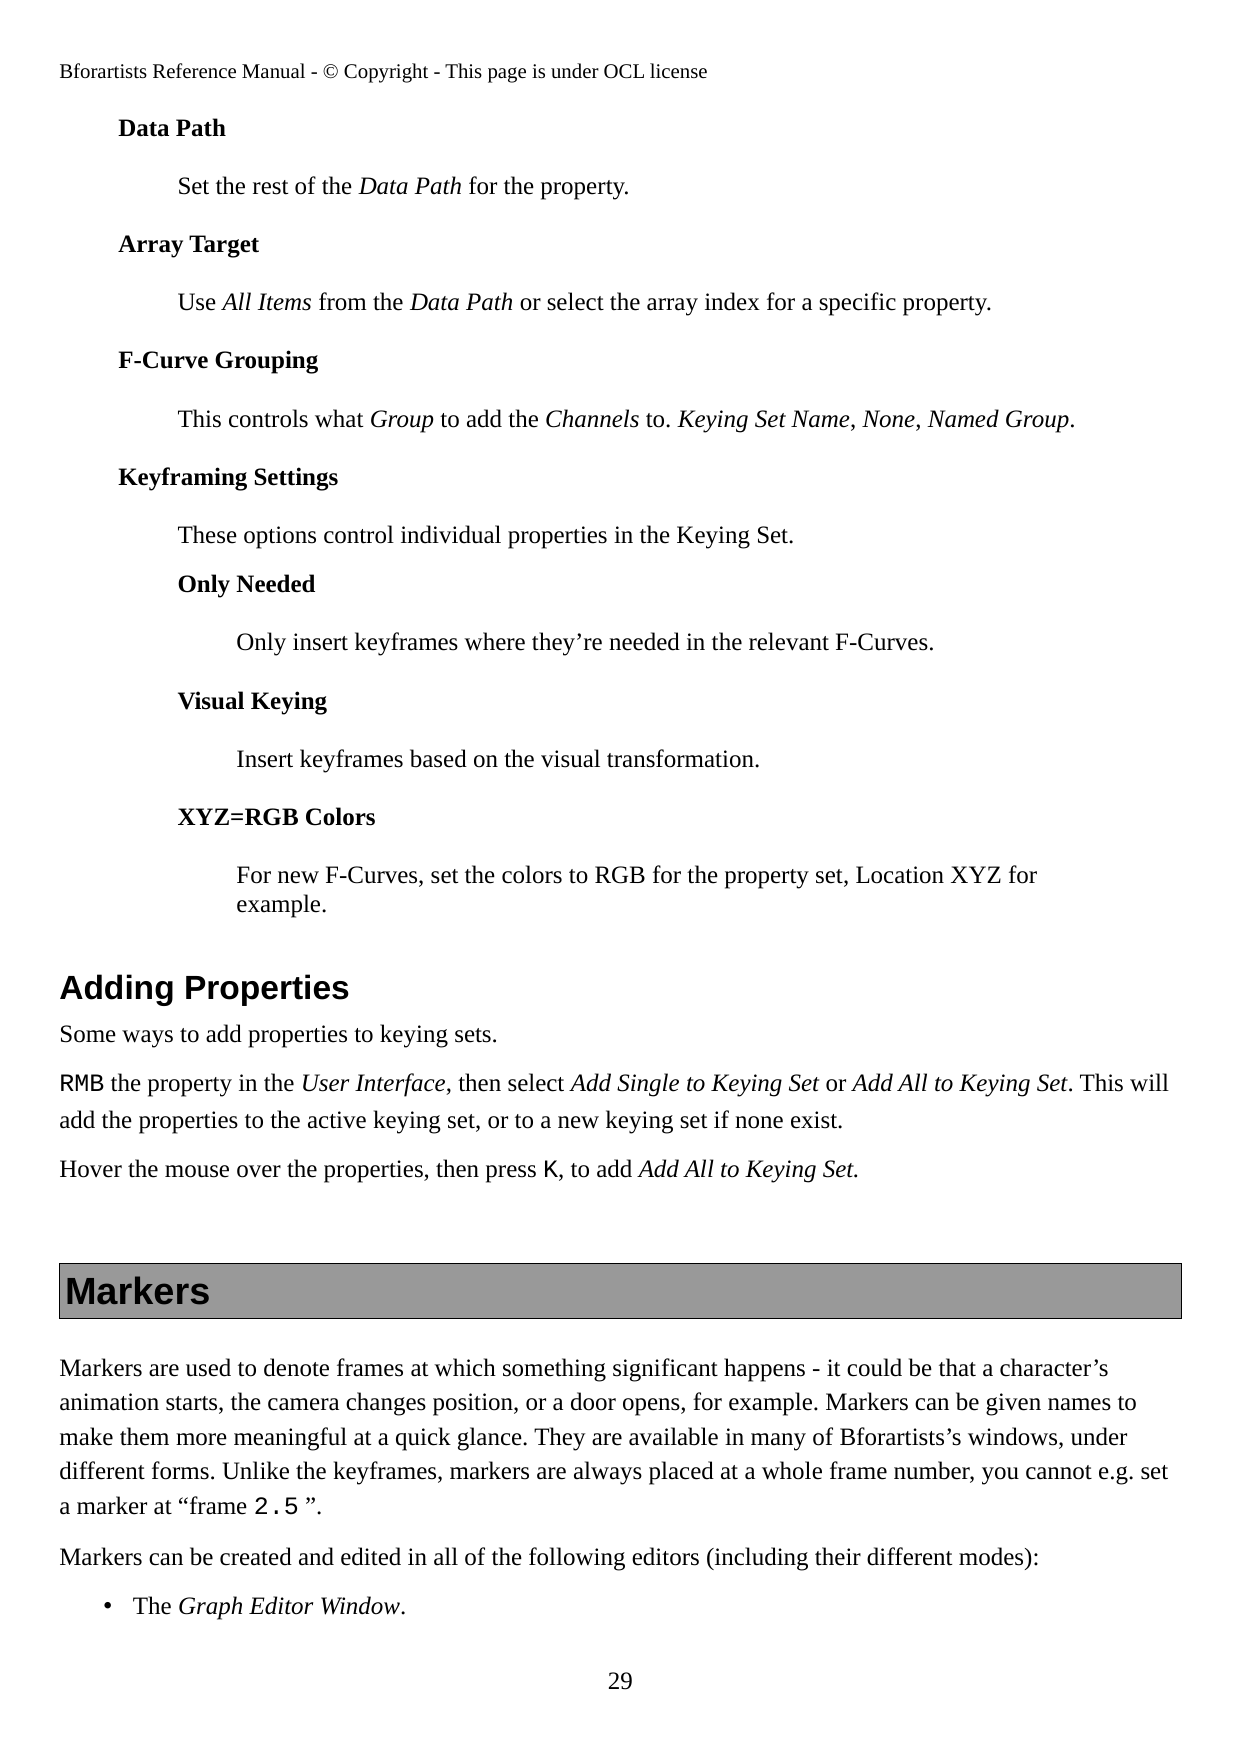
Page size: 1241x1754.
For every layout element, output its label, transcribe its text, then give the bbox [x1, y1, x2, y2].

text Markers can be created and edited in all of the following editors (including their different modes): [59, 1542, 1181, 1571]
list For new F-Curves, set the colors to RGB for the property set, Location XYZ for example. [236, 860, 1122, 918]
subtitle Data Path [118, 113, 1122, 141]
list This controls what Group to add the Channels to. Keying Set Name, None, Named Group. [177, 404, 1122, 432]
text RMB the property in the User Interface, then select Add Single to Keying Set or Add All to Keying Set. This will add the properties to the active keying set, or to a new keying set if none exist. [59, 1068, 1181, 1134]
list Use All Items from the Data Path or select the array index for a specific property. [177, 287, 1122, 316]
subtitle Keyframing Settings [118, 462, 1122, 491]
subtitle F-Curve Grouping [118, 346, 1122, 374]
table_header Markers [60, 1264, 1181, 1318]
subtitle Only Needed [177, 569, 1122, 598]
list The Graph Editor Window. [103, 1591, 1181, 1620]
list Set the rest of the Data Path for the property. [177, 171, 1122, 199]
subtitle Adding Properties [59, 968, 1181, 1007]
text Some ways to add properties to keying sets. [59, 1019, 1181, 1048]
list Only insert keyframes where they’re needed in the relevant F-Curves. [236, 627, 1122, 656]
text These options control individual properties in the Keying Set. [177, 520, 1122, 549]
list Insert keyframes based on the visual transformation. [236, 744, 1122, 773]
subtitle Array Target [118, 229, 1122, 258]
text Hover the mouse over the properties, then press K, to add Add All to Keying Set. [59, 1154, 1181, 1185]
subtitle Visual Keying [177, 686, 1122, 714]
text Markers are used to denote frames at which something significant happens - it could be that a character’s animation starts, the camera changes position, or a door opens, for example. Markers can be given names to make them more meaningful at a quick glance. They are available in many of Bforartists’s windows, under different forms. Unlike the keyframes, markers are always placed at a whole frame number, you cannot e.g. set a marker at “frame 2.5 ”. [59, 1353, 1181, 1522]
subtitle XYZ=RGB Colors [177, 802, 1122, 831]
